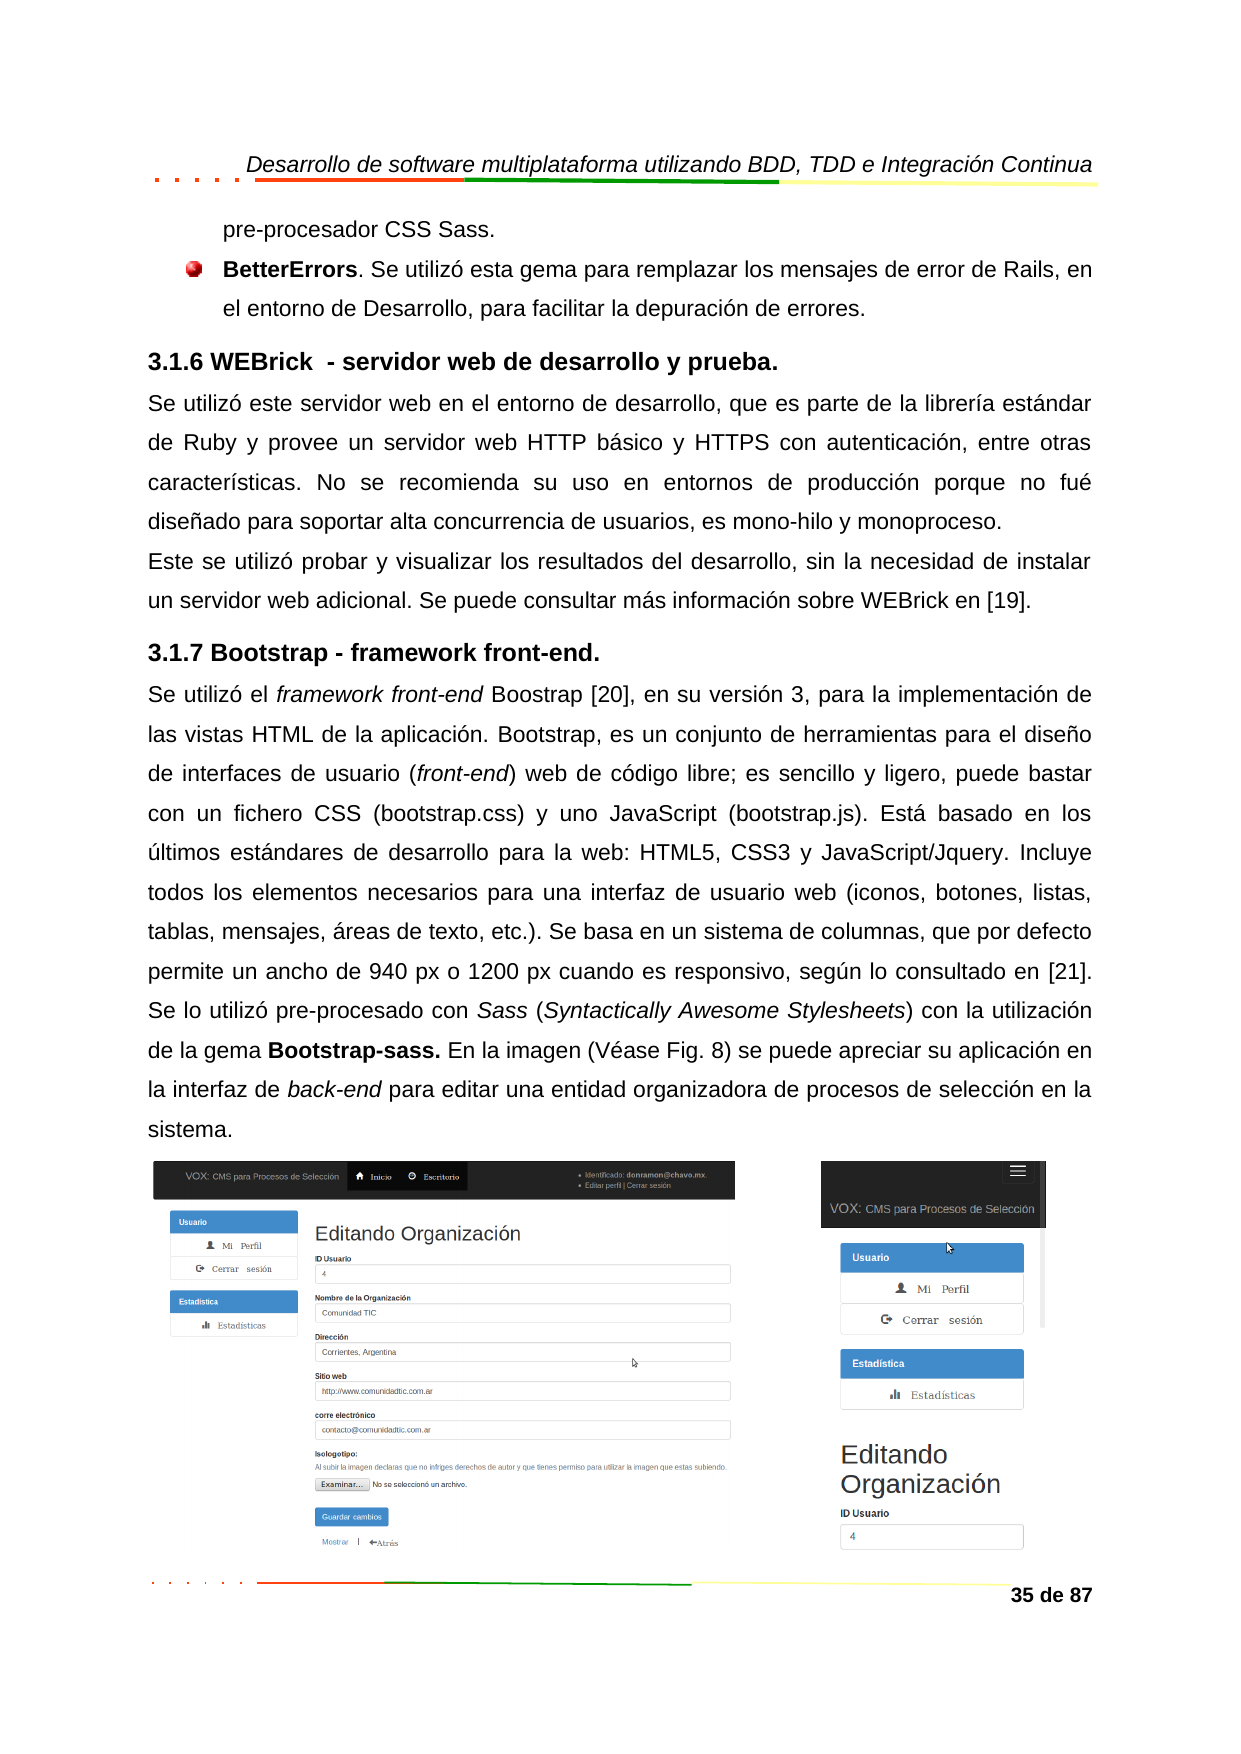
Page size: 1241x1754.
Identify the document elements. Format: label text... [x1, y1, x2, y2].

text Se utilizó el framework front-end Boostrap [20], en su versión 3, para la implementación de las vistas HTML de la aplicación. Bootstrap, es un conjunto de herramientas para el diseño de interfaces de usuario (front-end) web de código libre; es sencillo y ligero, puede bastar con un fichero CSS (bootstrap.css) y uno JavaScript (bootstrap.js). Está basado en los últimos estándares de desarrollo para la web: HTML5, CSS3 y JavaScript/Jquery. Incluye todos los elementos necesarios para una interfaz de usuario web (iconos, botones, listas, tablas, mensajes, áreas de texto, etc.). Se basa en un sistema de columnas, que por defecto permite un ancho de 940 px o 1200 px cuando es responsivo, según lo consultado en [21]. Se lo utilizó pre-procesado con Sass (Syntactically Awesome Stylesheets) con la utilización de la gema Bootstrap-sass. En la imagen (Véase Fig. 8) se puede apreciar su aplicación en la interfaz de back-end para editar una entidad organizadora de procesos de selección en la sistema. [148, 681, 1093, 1142]
list pre-procesador CSS Sass. [185, 216, 1093, 243]
text Se utilizó este servidor web en el entorno de desarrollo, que es parte de la librería estándar de Ruby y provee un servidor web HTTP básico y HTTPS con autenticación, entre otras características. No se recomienda su uso en entornos de producción porque no fué diseñado para soportar alta concurrencia de usuarios, es mono-hilo y monoproceso. [148, 390, 1093, 534]
picture [186, 261, 202, 277]
list 3.1.6 WEBrick - servidor web de desarrollo y prueba. [148, 347, 1093, 375]
picture [821, 1161, 1046, 1551]
list 3.1.7 Bootstrap - framework front-end. [148, 638, 1093, 667]
picture [153, 1161, 735, 1551]
table_header [148, 1155, 739, 1556]
list BetterErrors. Se utilizó esta gema para remplazar los mensajes de error de Rails, en el entorno de Desarrollo, para facilitar la depuración de errores. [185, 256, 1093, 322]
text Este se utilizó probar y visualizar los resultados del desarrollo, sin la necesidad de instalar un servidor web adicional. Se puede consultar más información sobre WEBrick en [19]. [148, 548, 1093, 613]
table_header [739, 1155, 1128, 1556]
